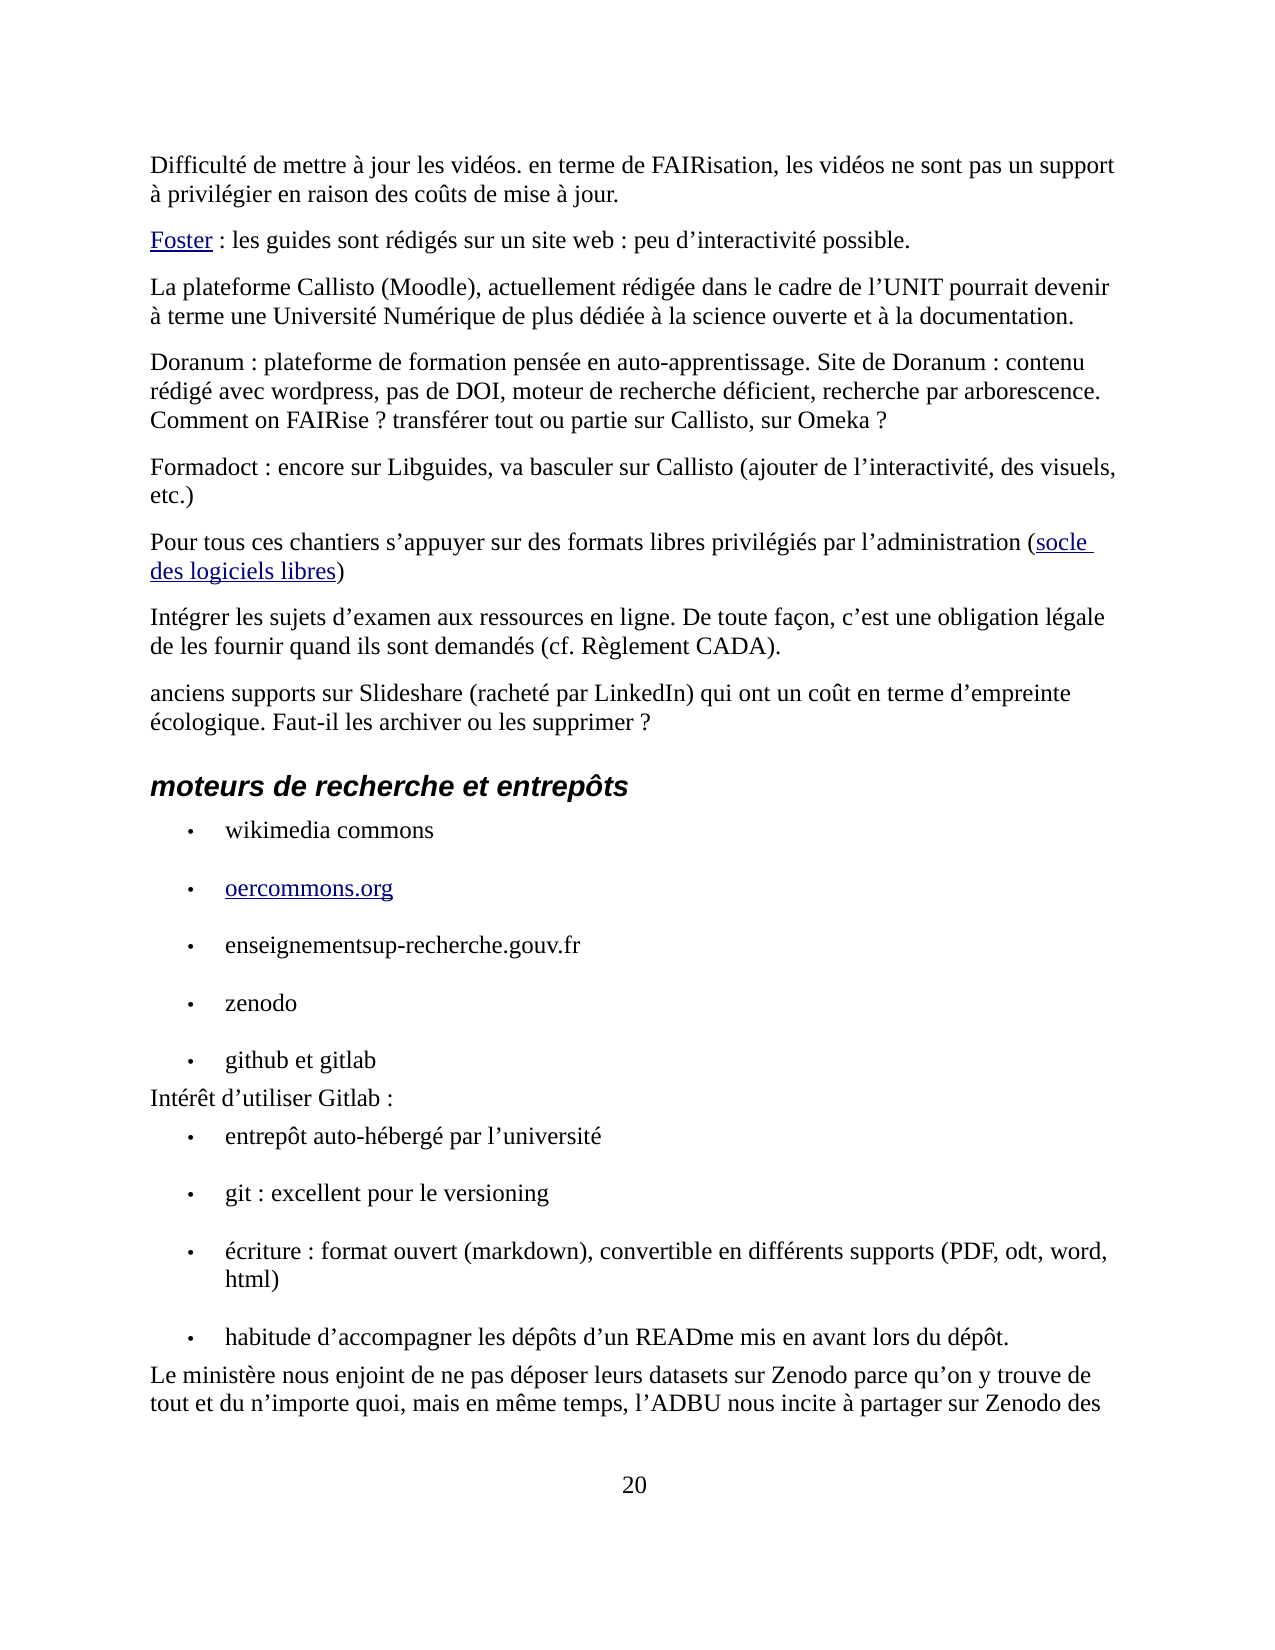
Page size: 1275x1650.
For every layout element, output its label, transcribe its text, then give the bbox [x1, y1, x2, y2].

list oercommons.org [187, 873, 1125, 930]
list zenodo [187, 988, 1125, 1045]
text Pour tous ces chantiers s’appuyer sur des formats libres privilégiés par l’administration (socle des logiciels libres) [150, 527, 1125, 584]
subtitle moteurs de recherche et entrepôts [150, 769, 1125, 803]
text Intégrer les sujets d’examen aux ressources en ligne. De toute façon, c’est une obligation légale de les fournir quand ils sont demandés (cf. Règlement CADA). [150, 602, 1125, 660]
list habitude d’accompagner les dépôts d’un READme mis en avant lors du dépôt. [187, 1322, 1125, 1351]
text Doranum : plateforme de formation pensée en auto-apprentissage. Site de Doranum : contenu rédigé avec wordpress, pas de DOI, moteur de recherche déficient, recherche par arborescence. Comment on FAIRise ? transférer tout ou partie sur Callisto, sur Omeka ? [150, 347, 1125, 434]
list github et gitlab [187, 1045, 1125, 1074]
list git : excellent pour le versioning [187, 1178, 1125, 1236]
text Intérêt d’utiliser Gitlab : [150, 1083, 1125, 1112]
text anciens supports sur Slideshare (racheté par LinkedIn) qui ont un coût en terme d’empreinte écologique. Faut-il les archiver ou les supprimer ? [150, 678, 1125, 735]
list entrepôt auto-hébergé par l’université [187, 1121, 1125, 1178]
text La plateforme Callisto (Moodle), actuellement rédigée dans le cadre de l’UNIT pourrait devenir à terme une Université Numérique de plus dédiée à la science ouverte et à la documentation. [150, 272, 1125, 329]
list wikimedia commons [187, 815, 1125, 873]
list enseignementsup-recherche.gouv.fr [187, 930, 1125, 988]
text Difficulté de mettre à jour les vidéos. en terme de FAIRisation, les vidéos ne sont pas un support à privilégier en raison des coûts de mise à jour. [150, 150, 1125, 207]
list écriture : format ouvert (markdown), convertible en différents supports (PDF, odt, word, html) [187, 1236, 1125, 1322]
text Formadoct : encore sur Libguides, va basculer sur Callisto (ajouter de l’interactivité, des visuels, etc.) [150, 452, 1125, 509]
text Foster : les guides sont rédigés sur un site web : peu d’interactivité possible. [150, 225, 1125, 254]
text Le ministère nous enjoint de ne pas déposer leurs datasets sur Zenodo parce qu’on y trouve de tout et du n’importe quoi, mais en même temps, l’ADBU nous incite à partager sur Zenodo des [150, 1360, 1125, 1417]
